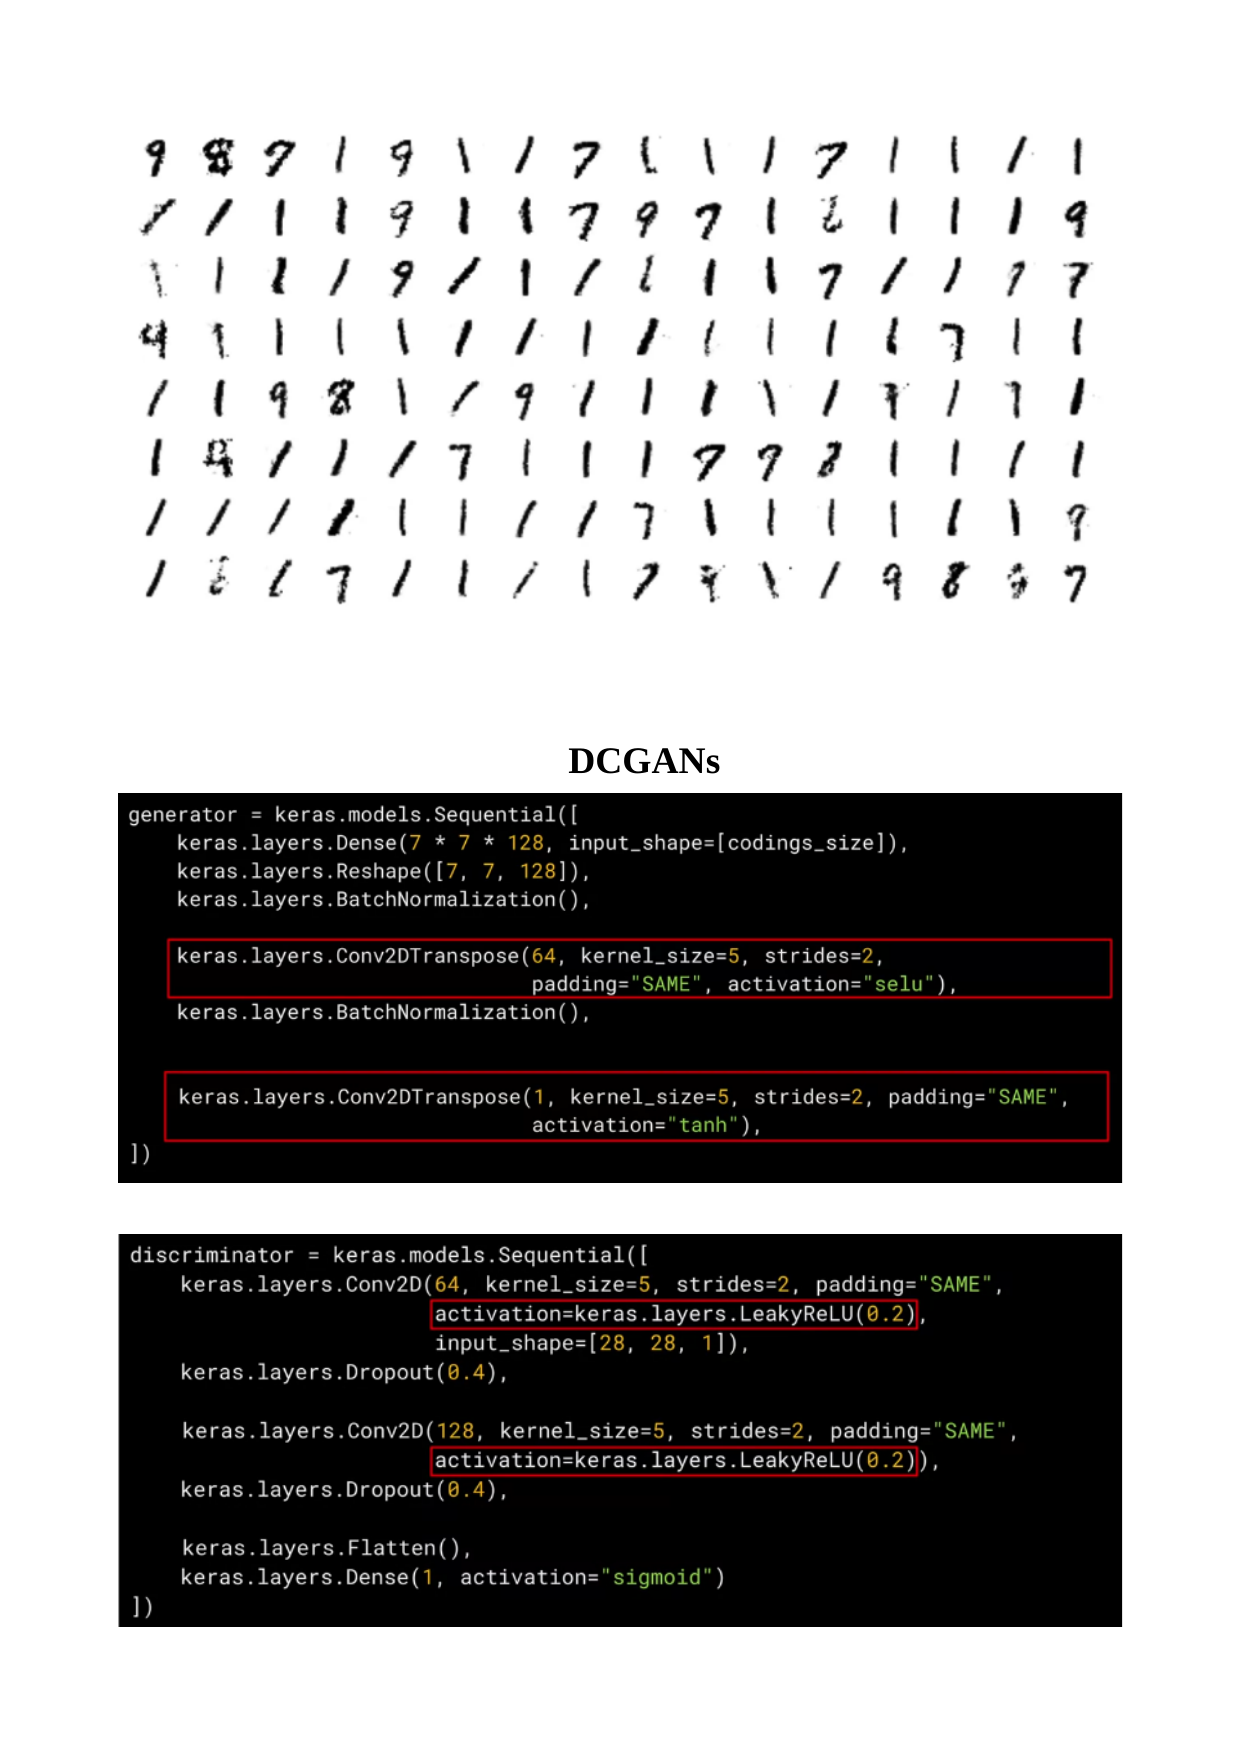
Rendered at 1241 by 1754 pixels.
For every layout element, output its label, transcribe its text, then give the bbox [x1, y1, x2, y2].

picture [118, 1234, 1123, 1627]
picture [118, 793, 1123, 1183]
subtitle DCGANs [118, 738, 1122, 781]
picture [118, 118, 1123, 614]
